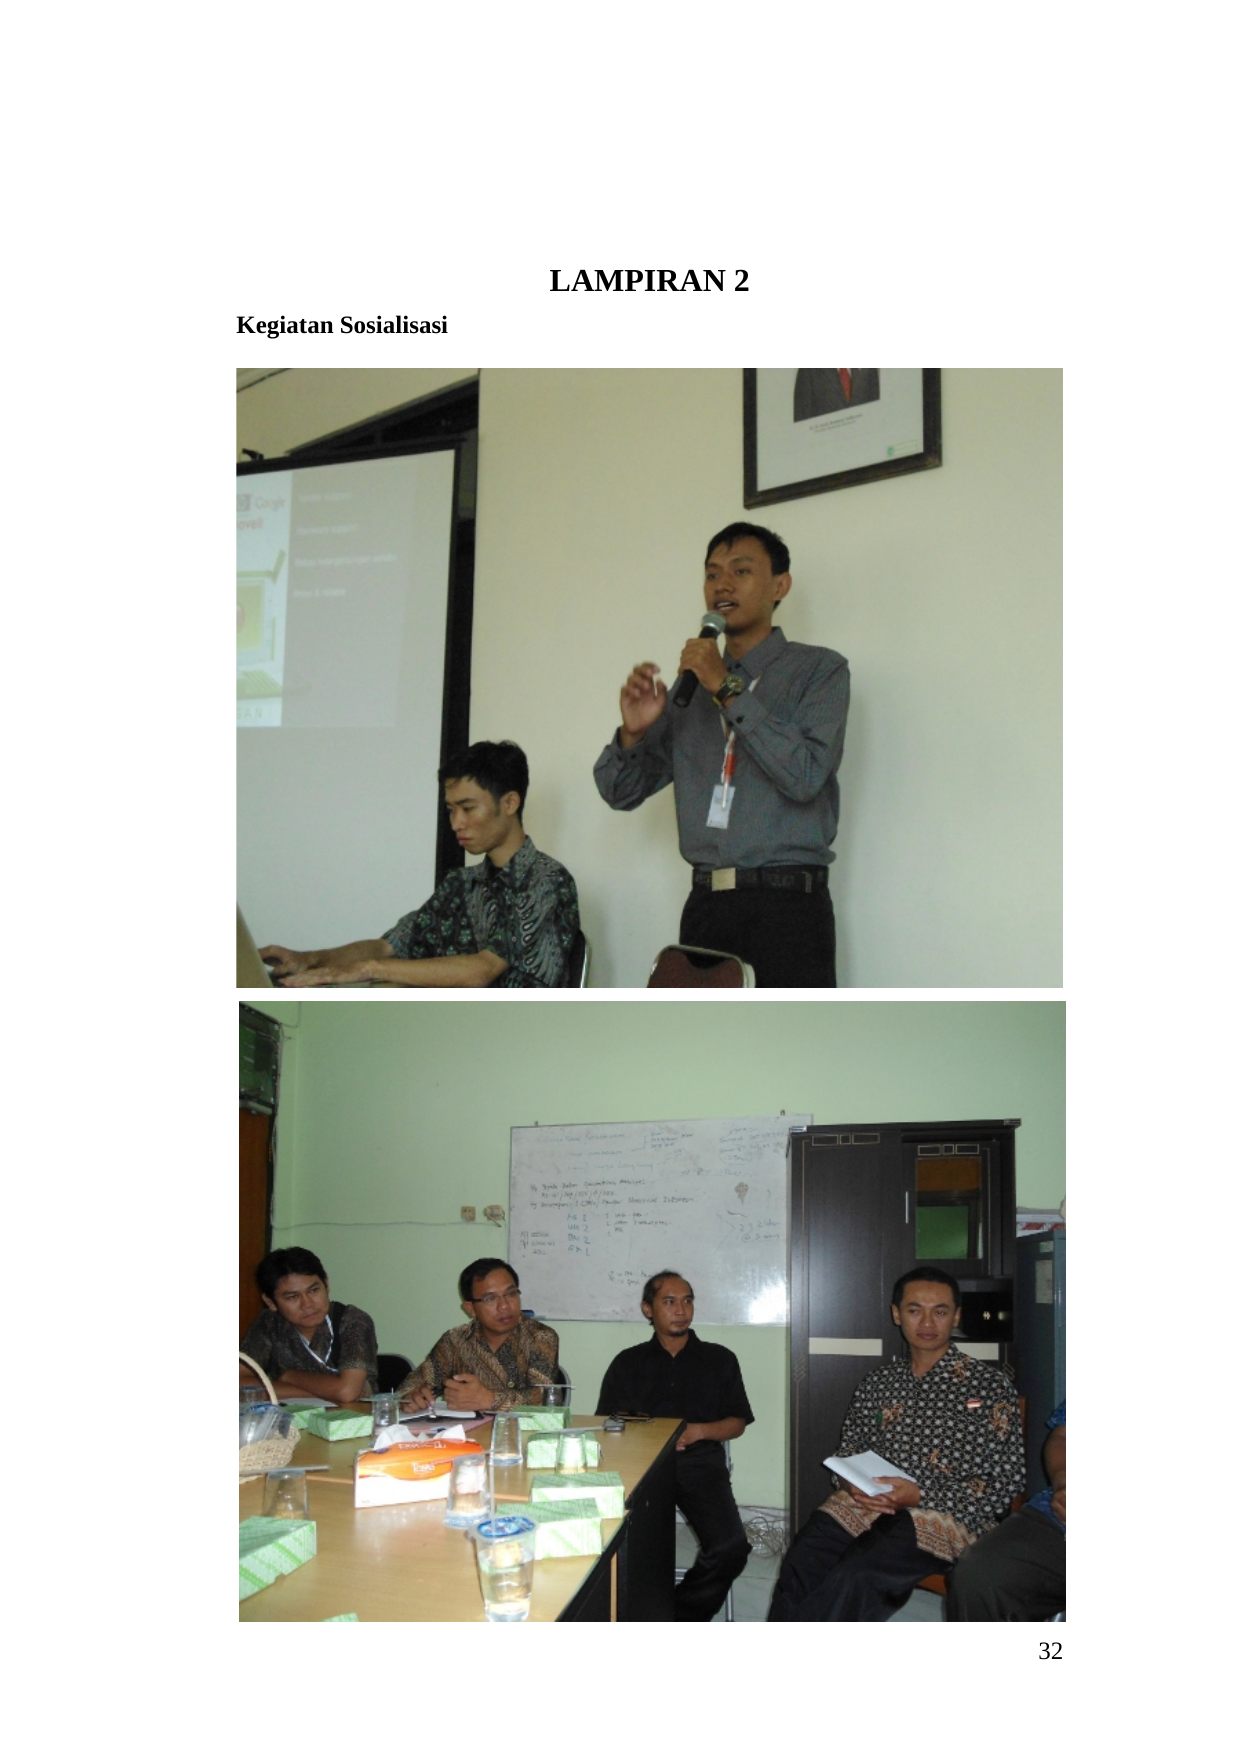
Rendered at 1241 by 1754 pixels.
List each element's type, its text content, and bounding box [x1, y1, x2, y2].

picture [236, 368, 1063, 988]
picture [239, 1001, 1066, 1622]
text Kegiatan Sosialisasi [236, 311, 1063, 339]
subtitle LAMPIRAN 2 [236, 261, 1063, 298]
